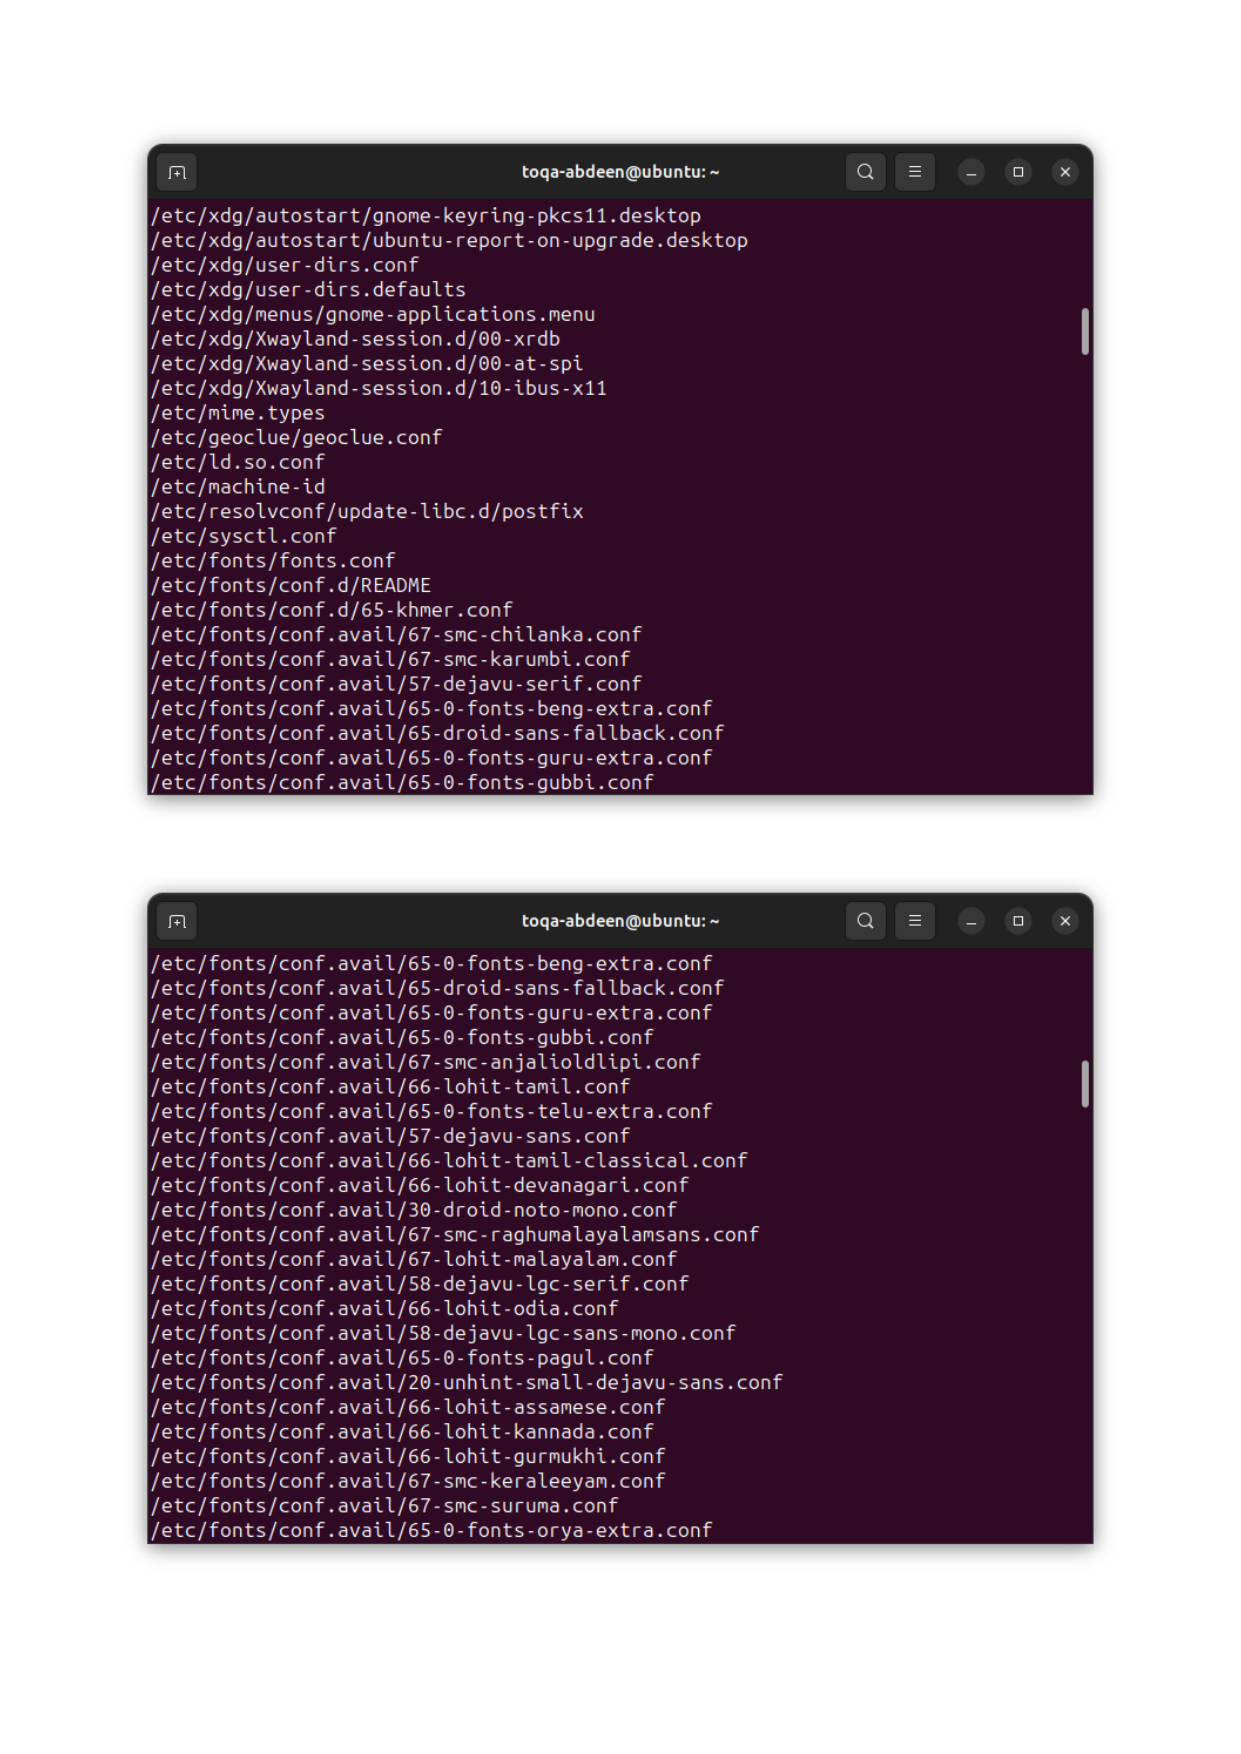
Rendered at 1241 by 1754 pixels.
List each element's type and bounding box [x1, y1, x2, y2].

picture [118, 867, 1123, 1577]
picture [118, 118, 1123, 828]
